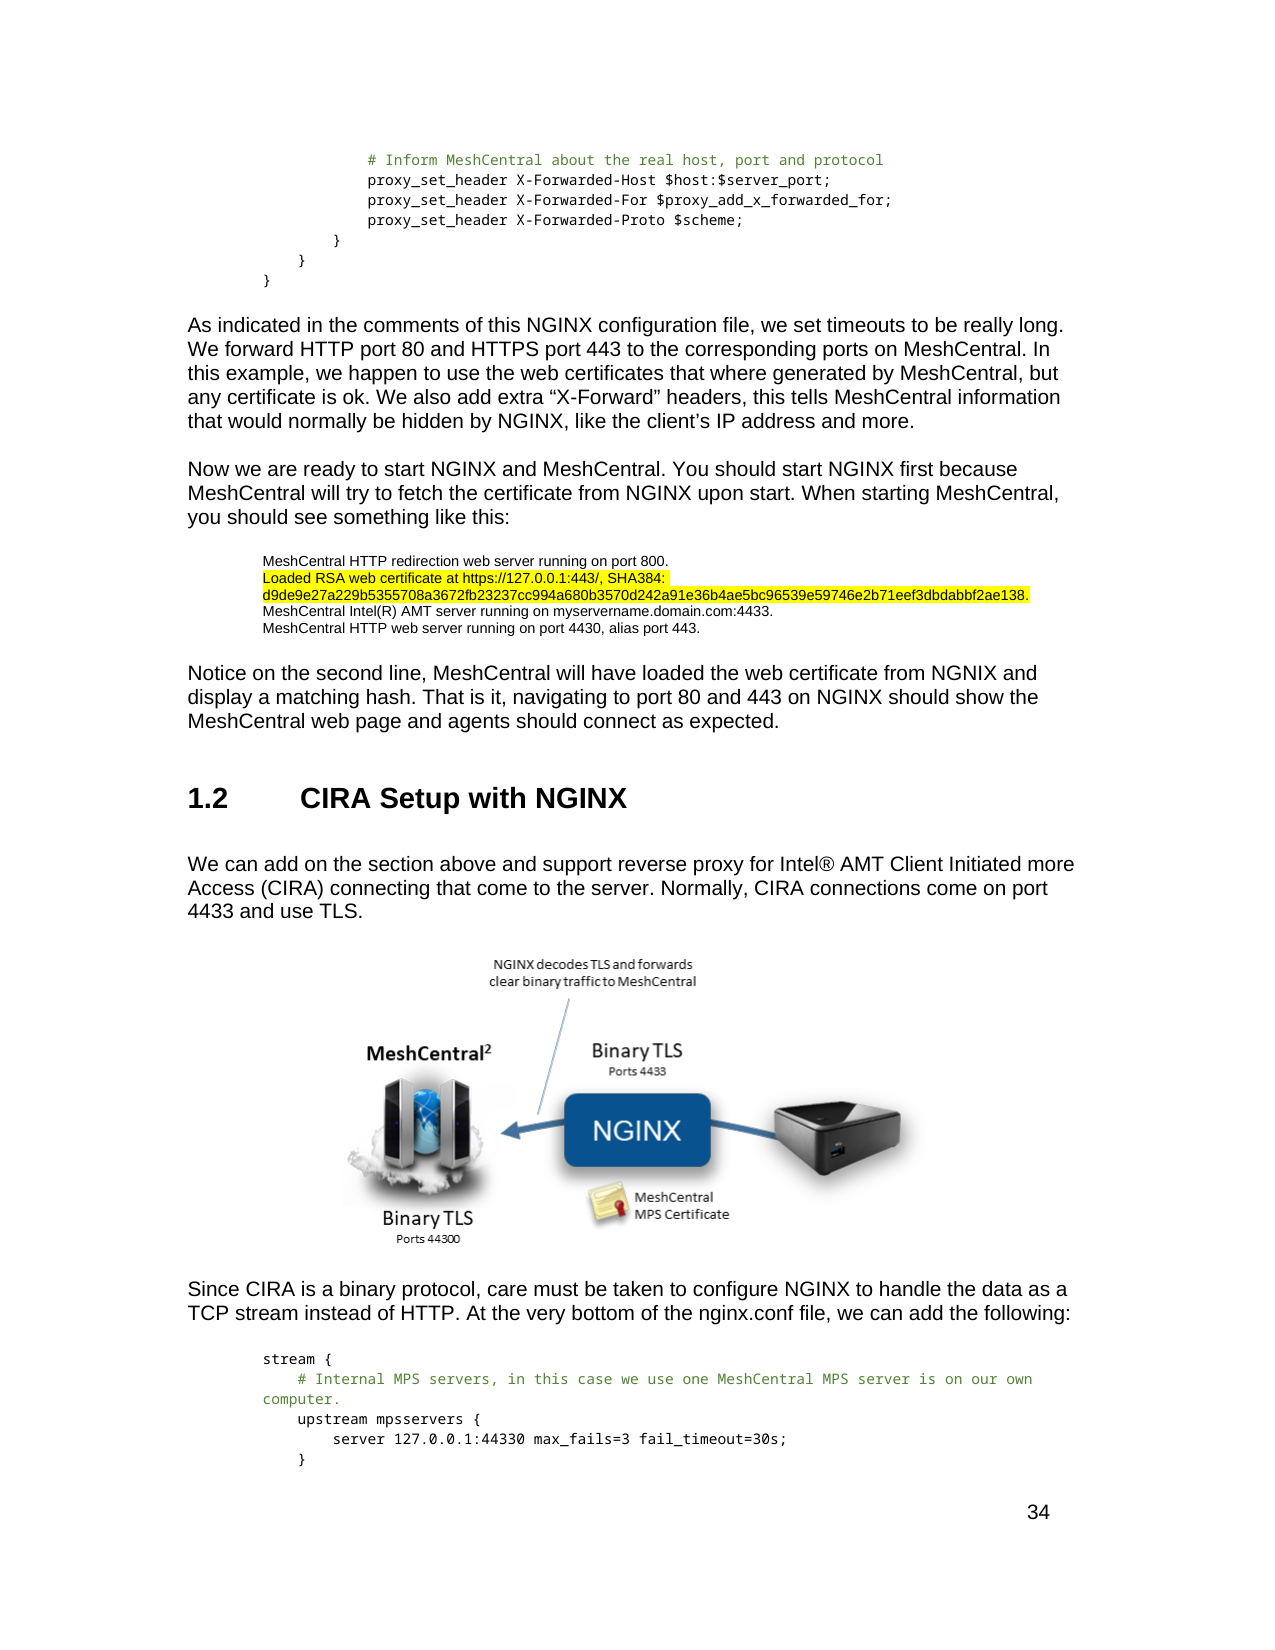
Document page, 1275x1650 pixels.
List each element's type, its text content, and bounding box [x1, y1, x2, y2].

subtitle CIRA Setup with NGINX [187, 781, 1087, 815]
text server 127.0.0.1:44330 max_fails=3 fail_timeout=30s; [262, 1429, 1087, 1449]
text proxy_set_header X-Forwarded-Proto $scheme; [262, 210, 1087, 229]
text Now we are ready to start NGINX and MeshCentral. You should start NGINX first because MeshCentral will try to fetch the certificate from NGINX upon start. When starting MeshCentral, you should see something like this: [187, 457, 1087, 529]
text proxy_set_header X-Forwarded-For $proxy_add_x_forwarded_for; [262, 190, 1087, 210]
text Since CIRA is a binary protocol, care must be taken to configure NGINX to handle the data as a TCP stream instead of HTTP. At the very bottom of the nginx.conf file, we can add the following: [187, 1277, 1087, 1325]
text } [262, 269, 1087, 289]
text MeshCentral Intel(R) AMT server running on myservername.domain.com:4433. [262, 603, 1087, 620]
text Loaded RSA web certificate at https://127.0.0.1:443/, SHA384: d9de9e27a229b5355708a3672fb23237cc994a680b3570d242a91e36b4ae5bc96539e59746e2b71eef3dbdabbf2ae138. [262, 569, 1087, 603]
text # Inform MeshCentral about the real host, port and protocol [262, 150, 1087, 170]
text MeshCentral HTTP web server running on port 4430, alias port 443. [262, 620, 1087, 637]
text We can add on the section above and support reverse proxy for Intel® AMT Client Initiated more Access (CIRA) connecting that come to the server. Normally, CIRA connections come on port 4433 and use TLS. [187, 851, 1087, 923]
text proxy_set_header X-Forwarded-Host $host:$server_port; [262, 170, 1087, 190]
text } [262, 229, 1087, 249]
text } [262, 249, 1087, 269]
text As indicated in the comments of this NGINX configuration file, we set timeouts to be really long. We forward HTTP port 80 and HTTPS port 443 to the corresponding ports on MeshCentral. In this example, we happen to use the web certificates that where generated by MeshCentral, but any certificate is ok. We also add extra “X-Forward” headers, this tells MeshCentral information that would normally be hidden by NGINX, like the client’s IP address and more. [187, 313, 1087, 433]
text # Internal MPS servers, in this case we use one MeshCentral MPS server is on our own computer. [262, 1369, 1087, 1409]
text Notice on the second line, MeshCentral will have loaded the web certificate from NGNIX and display a matching hash. That is it, navigating to port 80 and 443 on NGINX should show the MeshCentral web page and agents should connect as expected. [187, 661, 1087, 732]
text MeshCentral HTTP redirection web server running on port 800. [262, 553, 1087, 569]
text } [262, 1449, 1087, 1468]
text upstream mpsservers { [262, 1409, 1087, 1429]
text stream { [262, 1349, 1087, 1369]
